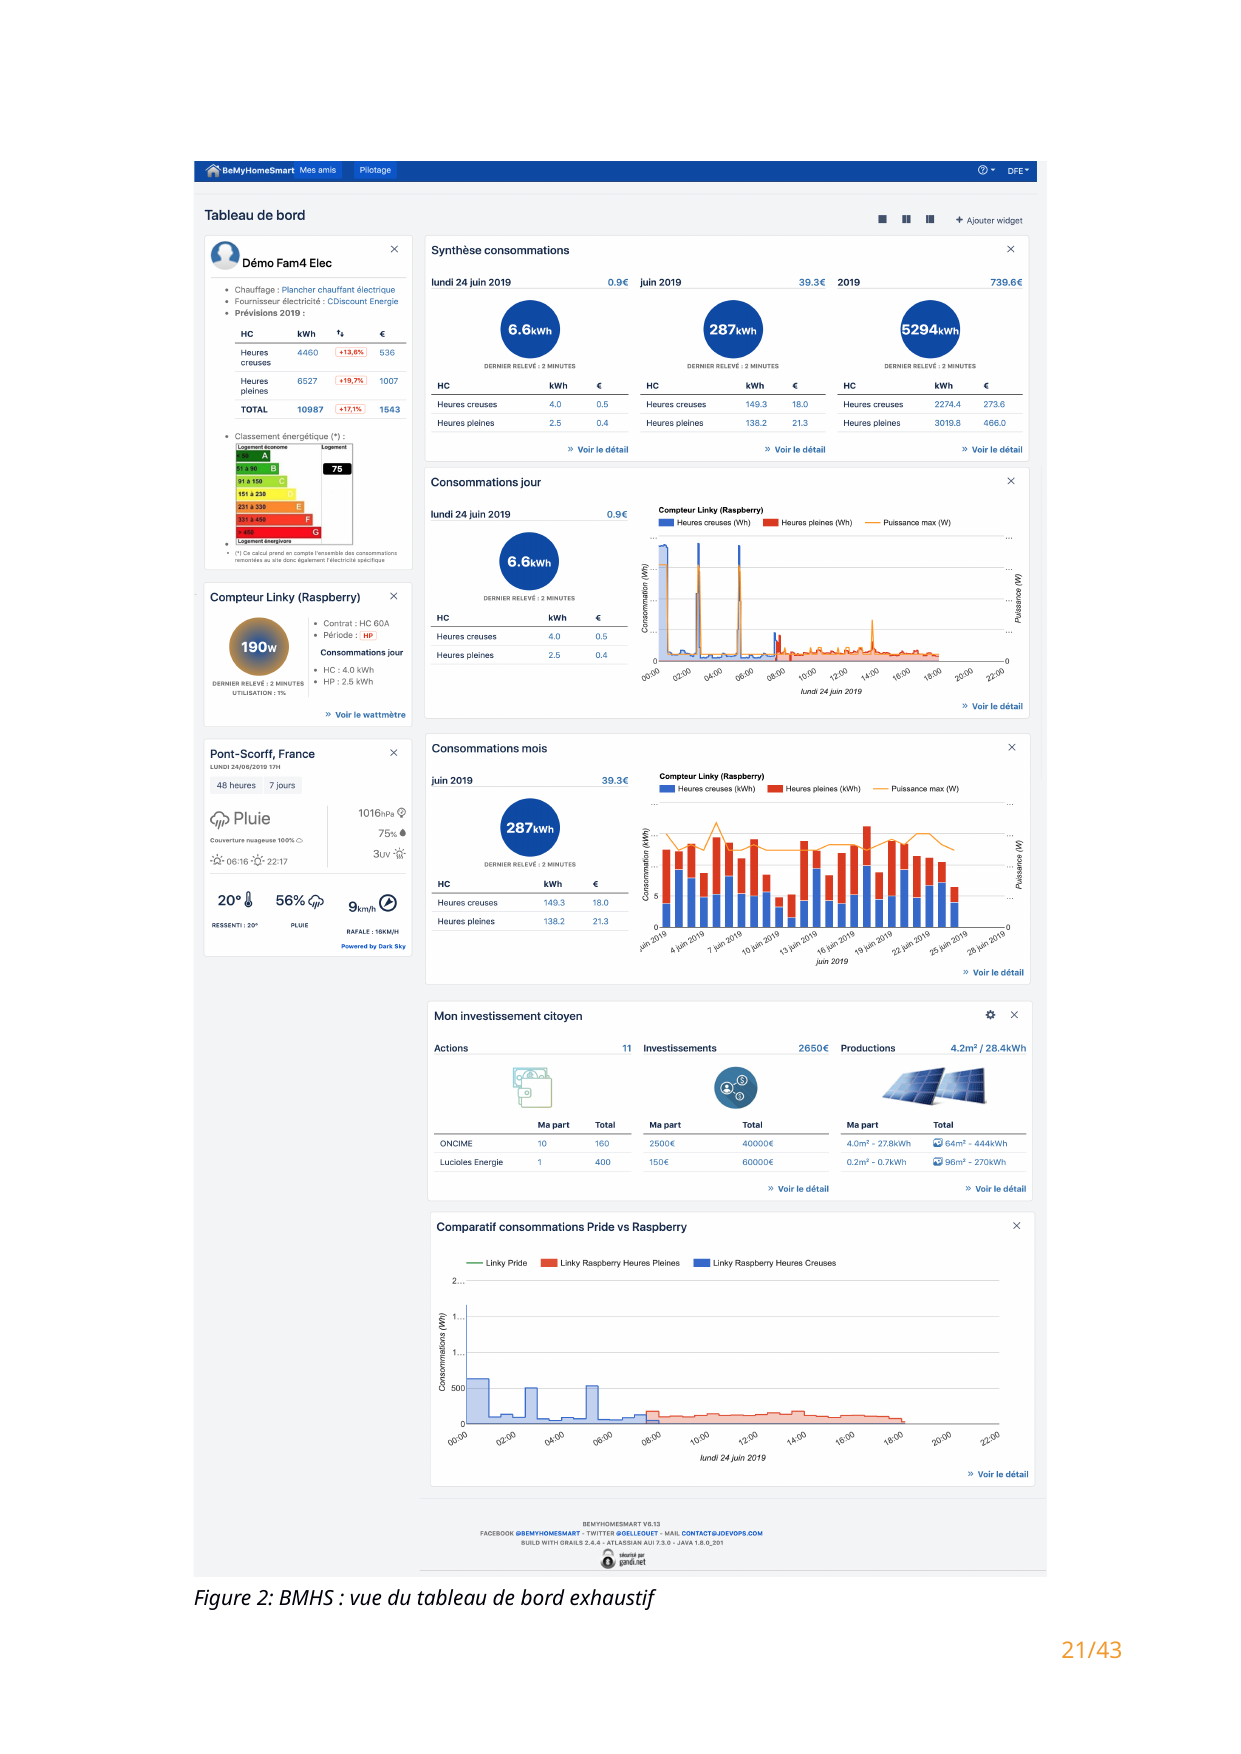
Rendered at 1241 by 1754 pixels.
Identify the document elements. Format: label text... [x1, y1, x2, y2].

picture [193, 161, 1047, 1577]
text Figure 2: BMHS : vue du tableau de bord exhaustif [193, 1577, 1047, 1612]
